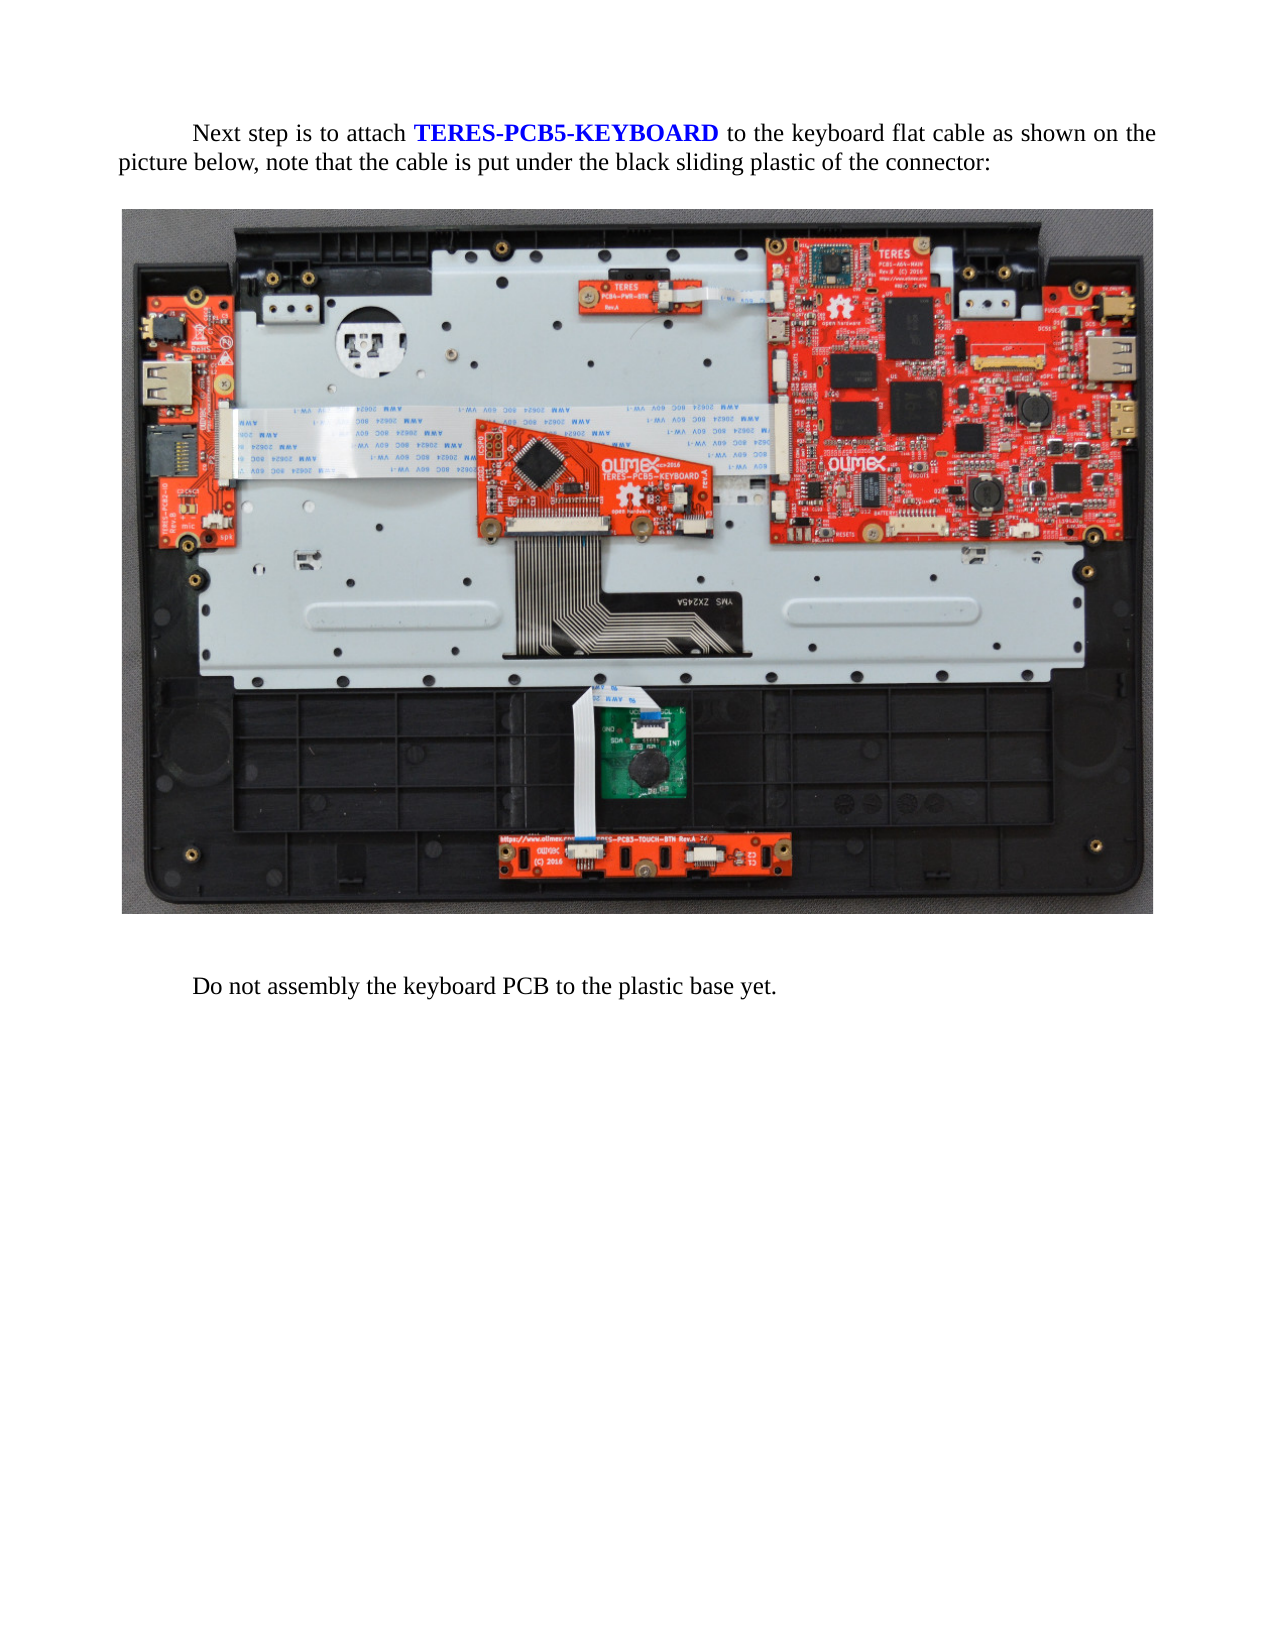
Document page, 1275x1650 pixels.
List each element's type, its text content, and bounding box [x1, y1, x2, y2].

text Do not assembly the keyboard PCB to the plastic base yet. [118, 971, 1157, 1000]
picture [121, 209, 1154, 914]
text Next step is to attach TERES-PCB5-KEYBOARD to the keyboard flat cable as shown on the picture below, note that the cable is put under the black sliding plastic of the connector: [118, 118, 1157, 176]
